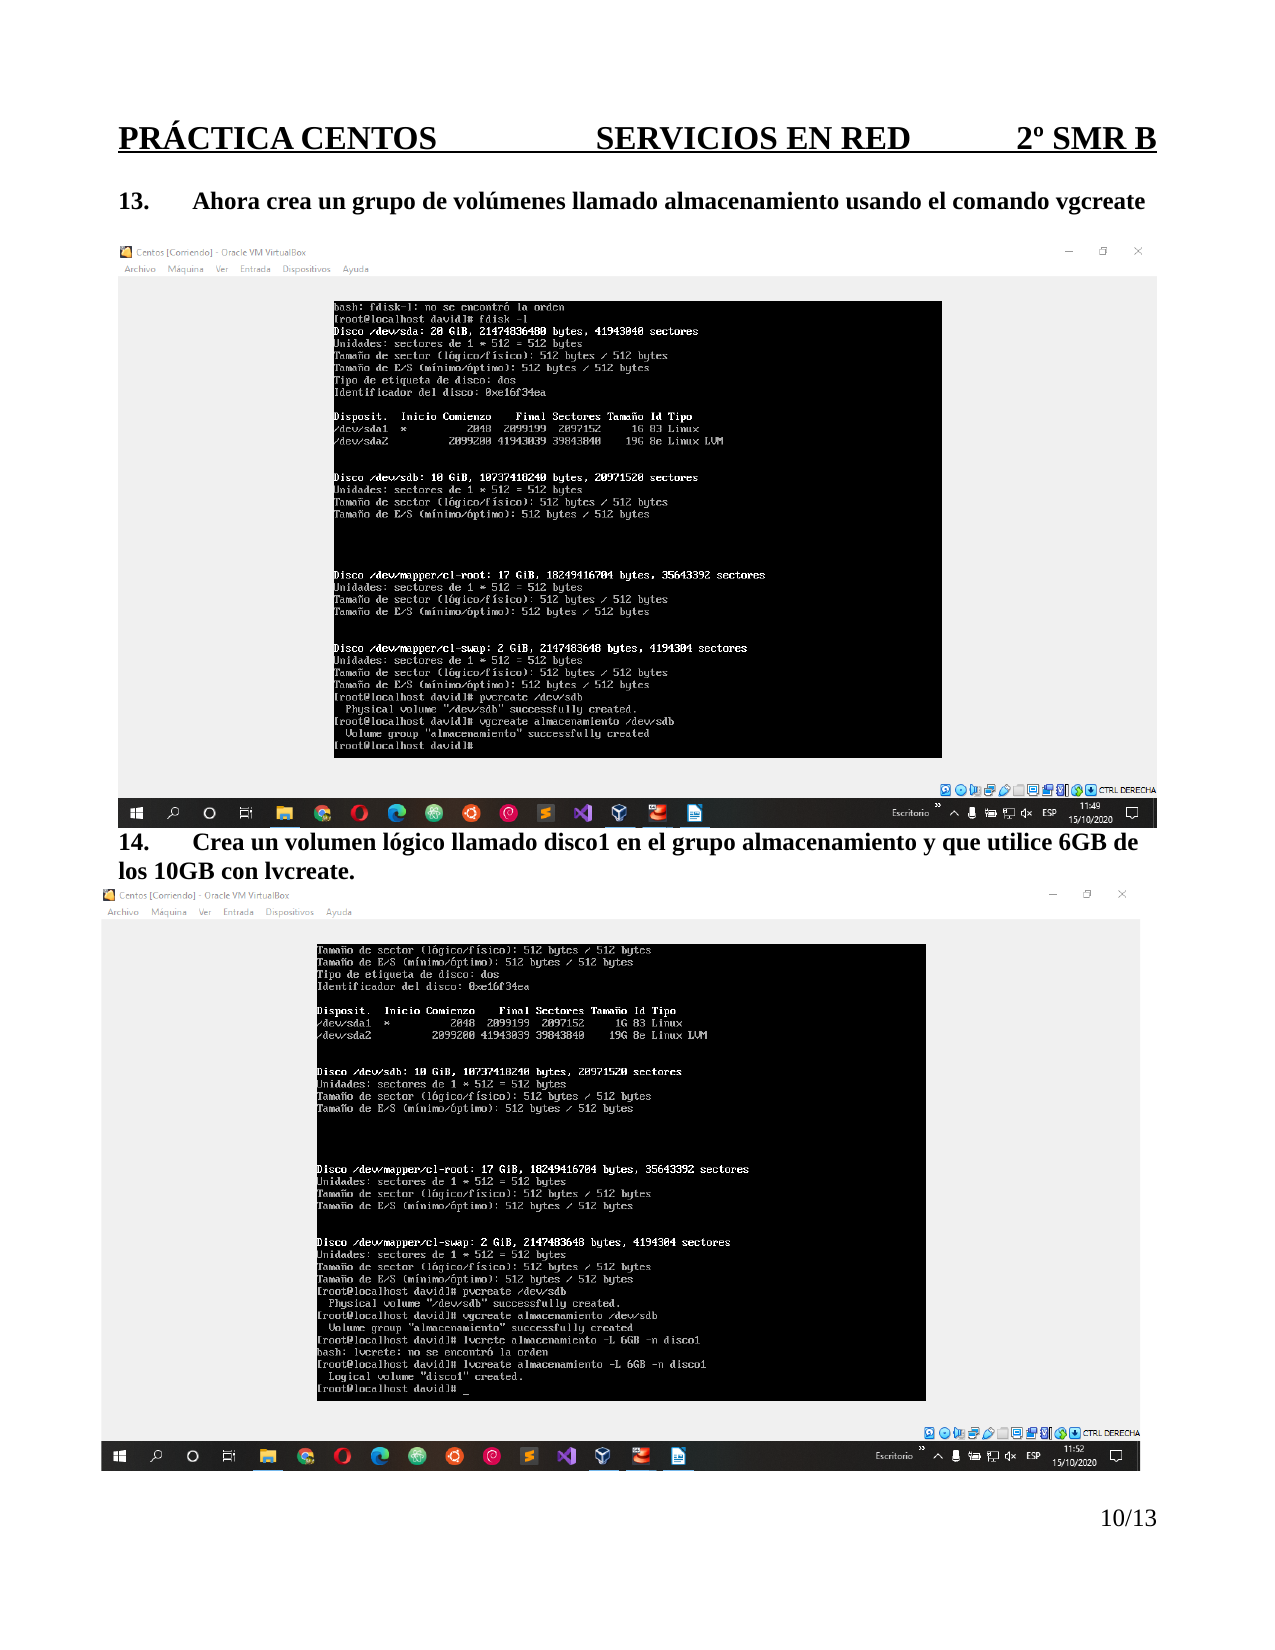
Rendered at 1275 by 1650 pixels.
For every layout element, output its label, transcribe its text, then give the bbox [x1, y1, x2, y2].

text 13. Ahora crea un grupo de volúmenes llamado almacenamiento usando el comando vgcreate [118, 186, 1157, 215]
picture [101, 886, 1141, 1471]
text 14. Crea un volumen lógico llamado disco1 en el grupo almacenamiento y que utilice 6GB de los 10GB con lvcreate. [118, 828, 1157, 885]
picture [118, 243, 1157, 828]
